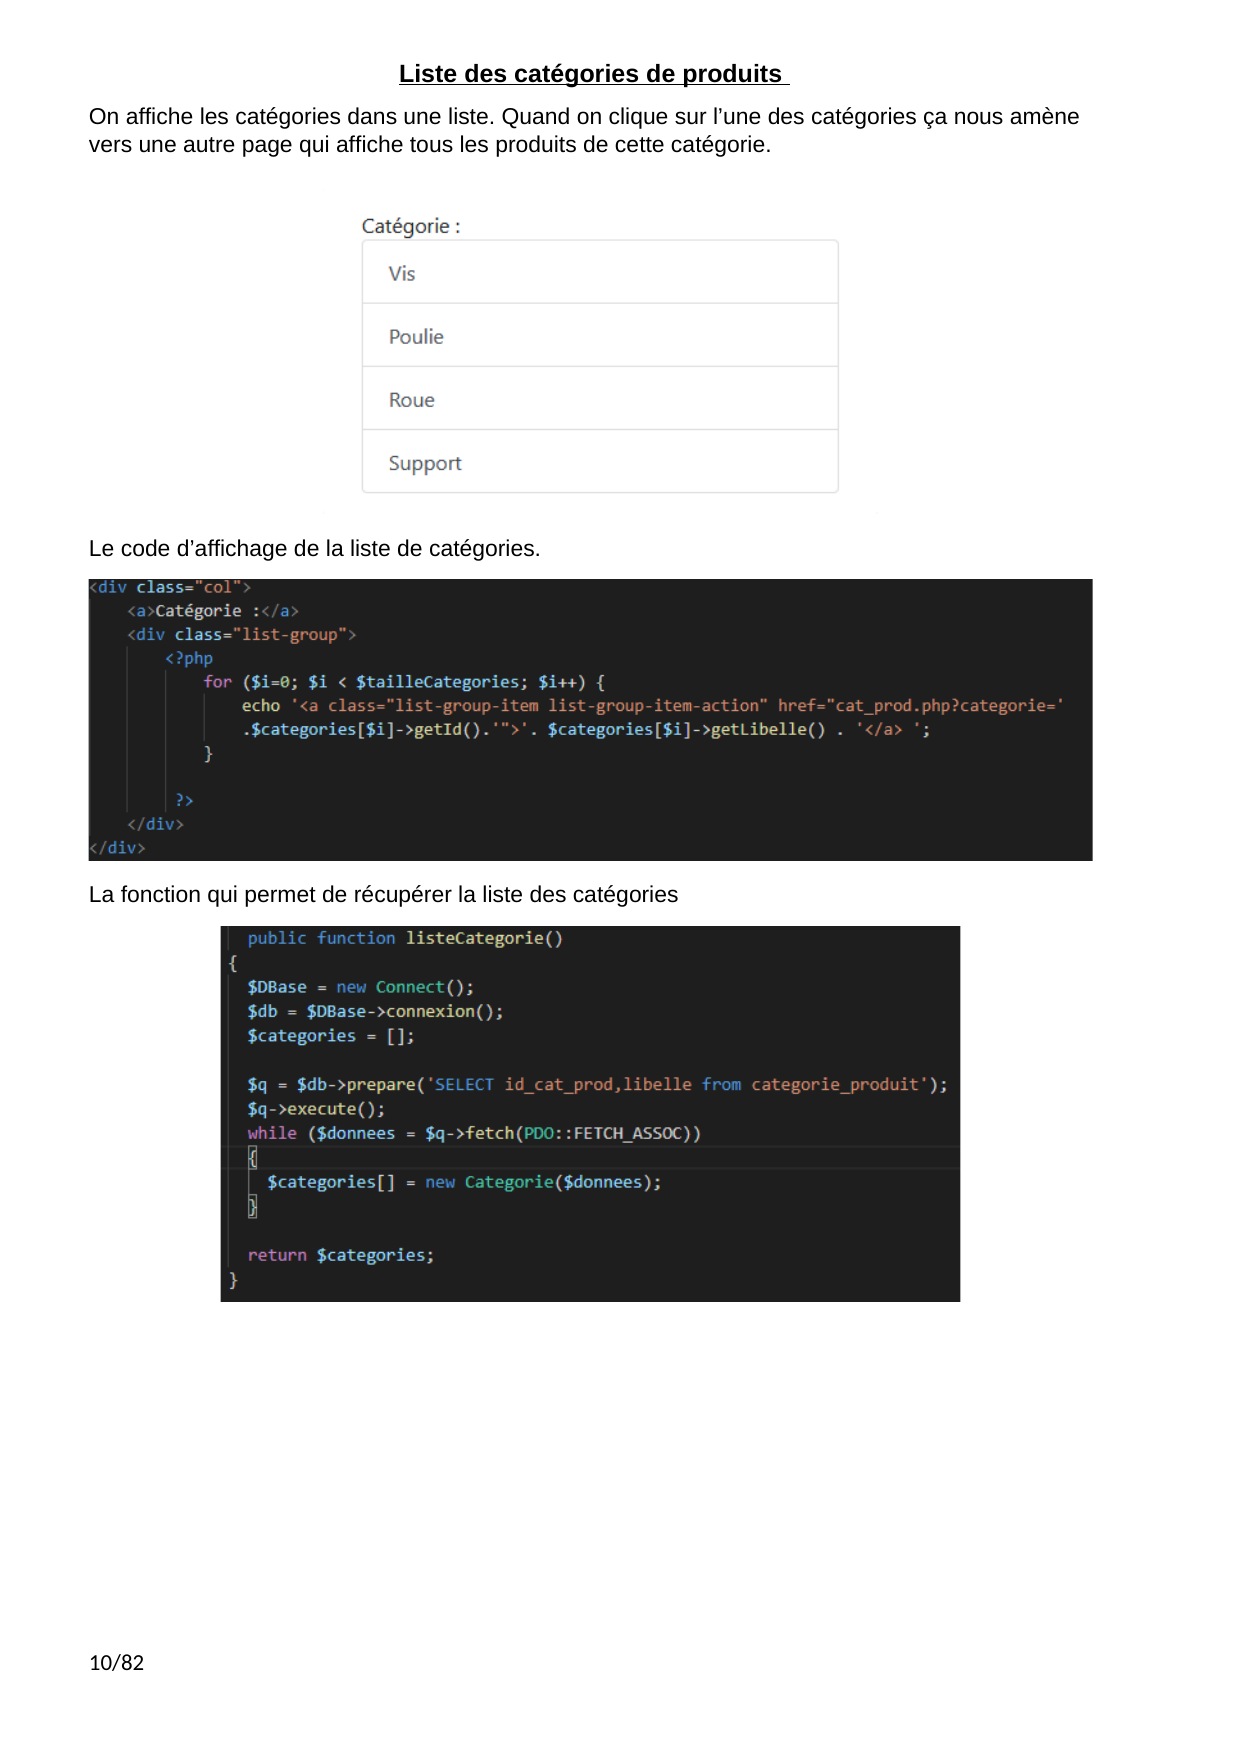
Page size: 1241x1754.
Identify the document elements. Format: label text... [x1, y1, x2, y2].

picture [88, 579, 1093, 861]
text On affiche les catégories dans une liste. Quand on clique sur l’une des catégories ça nous amène vers une autre page qui affiche tous les produits de cette catégorie. [89, 103, 1092, 157]
subtitle Liste des catégories de produits [89, 59, 1092, 88]
text Le code d’affichage de la liste de catégories. [89, 176, 1092, 561]
picture [220, 926, 961, 1302]
picture [322, 188, 879, 514]
text La fonction qui permet de récupérer la liste des catégories [89, 861, 1092, 907]
